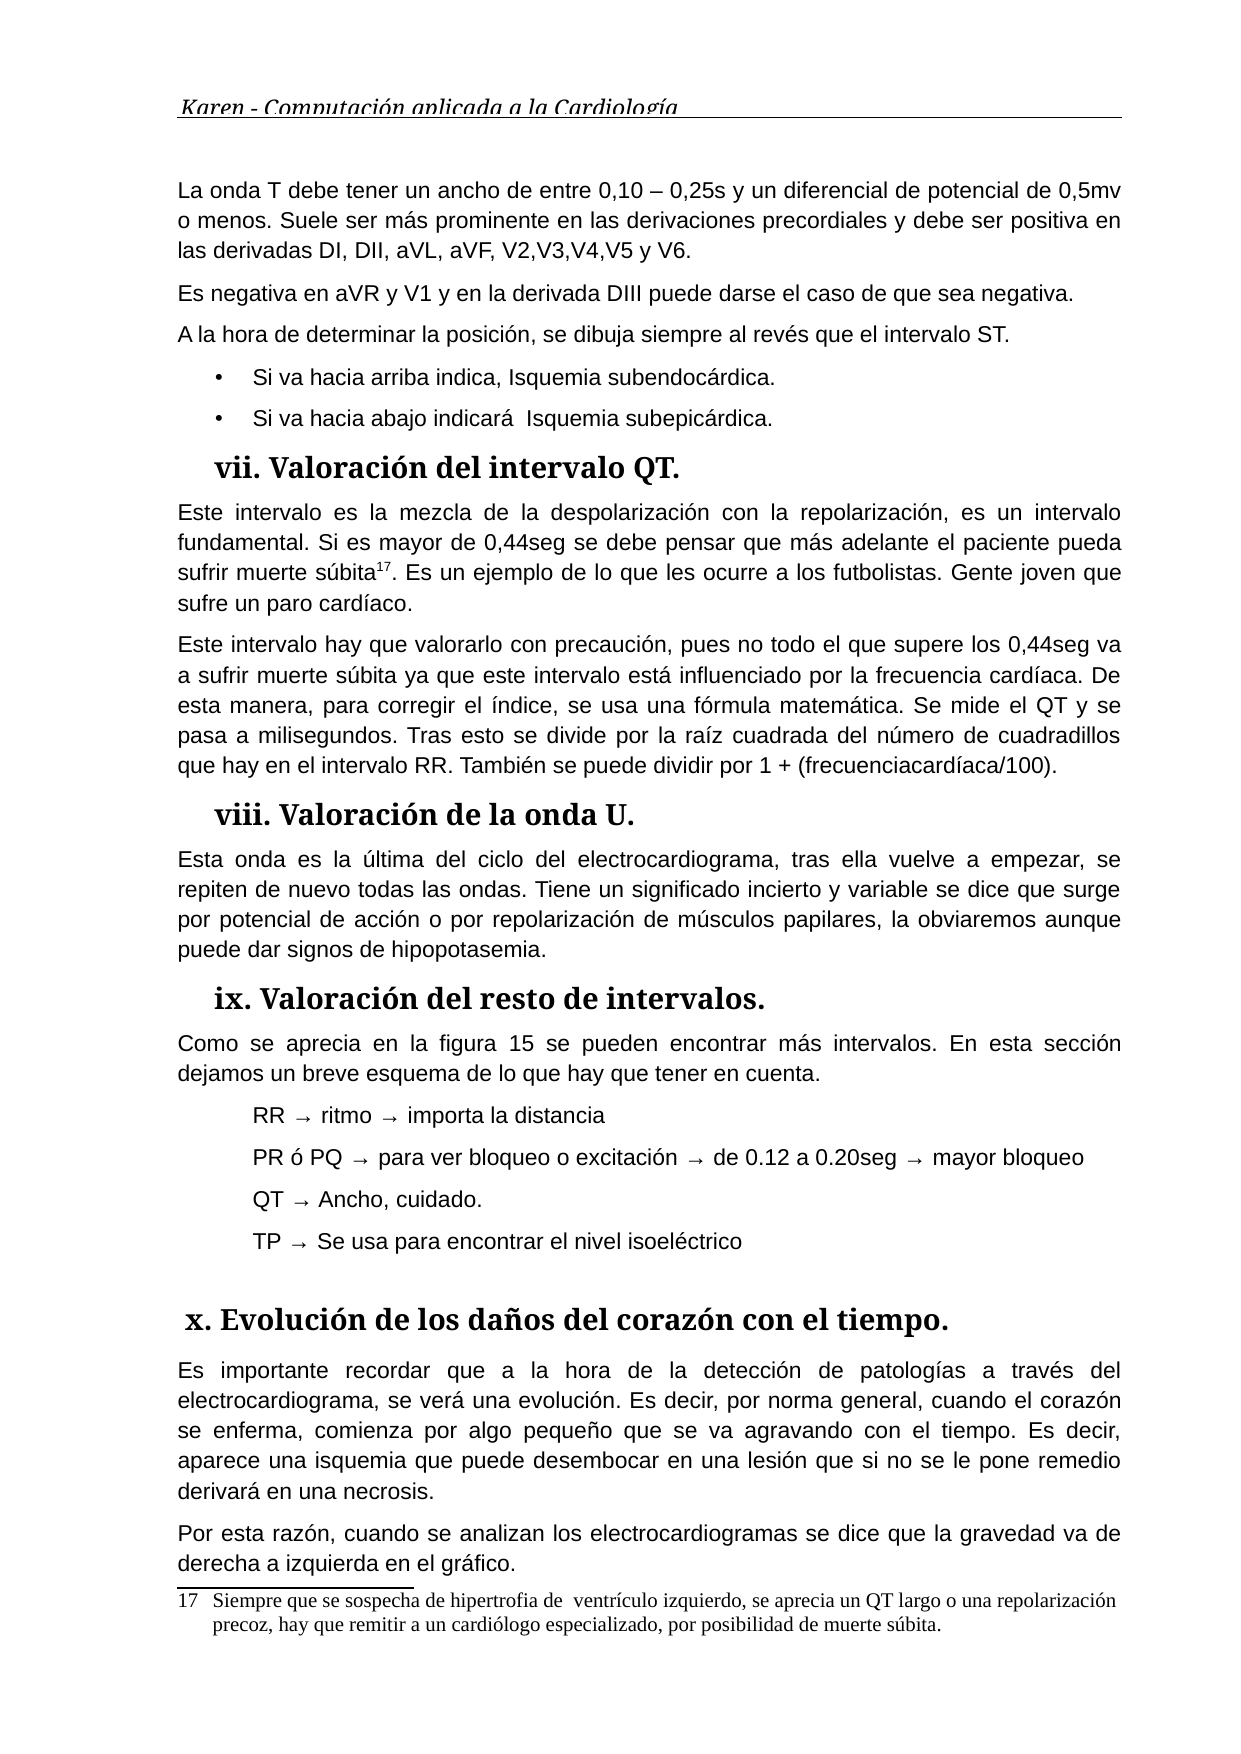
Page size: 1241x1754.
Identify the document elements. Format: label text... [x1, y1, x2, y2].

list Valoración del resto de intervalos. [207, 978, 1122, 1018]
text Este intervalo es la mezcla de la despolarización con la repolarización, es un intervalo fundamental. Si es mayor de 0,44seg se debe pensar que más adelante el paciente pueda sufrir muerte súbita. Es un ejemplo de lo que les ocurre a los futbolistas. Gente joven que sufre un paro cardíaco. [177, 499, 1122, 616]
text Este intervalo hay que valorarlo con precaución, pues no todo el que supere los 0,44seg va a sufrir muerte súbita ya que este intervalo está influenciado por la frecuencia cardíaca. De esta manera, para corregir el índice, se usa una fórmula matemática. Se mide el QT y se pasa a milisegundos. Tras esto se divide por la raíz cuadrada del número de cuadradillos que hay en el intervalo RR. También se puede dividir por 1 + (frecuenciacardíaca/100). [177, 631, 1122, 779]
list PR ó PQ → para ver bloqueo o excitación → de 0.12 a 0.20seg → mayor bloqueo [215, 1144, 1122, 1170]
text Es importante recordar que a la hora de la detección de patologías a través del electrocardiograma, se verá una evolución. Es decir, por norma general, cuando el corazón se enferma, comienza por algo pequeño que se va agravando con el tiempo. Es decir, aparece una isquemia que puede desembocar en una lesión que si no se le pone remedio derivará en una necrosis. [177, 1357, 1122, 1504]
text Siempre que se sospecha de hipertrofia de ventrículo izquierdo, se aprecia un QT largo o una repolarización precoz, hay que remitir a un cardiólogo especializado, por posibilidad de muerte súbita. [177, 1588, 1122, 1636]
list Si va hacia abajo indicará Isquemia subepicárdica. [215, 405, 1122, 432]
text Por esta razón, cuando se analizan los electrocardiogramas se dice que la gravedad va de derecha a izquierda en el gráfico. [177, 1519, 1122, 1576]
text Esta onda es la última del ciclo del electrocardiograma, tras ella vuelve a empezar, se repiten de nuevo todas las ondas. Tiene un significado incierto y variable se dice que surge por potencial de acción o por repolarización de músculos papilares, la obviaremos aunque puede dar signos de hipopotasemia. [177, 846, 1122, 963]
list Valoración del intervalo QT. [207, 447, 1122, 487]
text TP → Se usa para encontrar el nivel isoeléctrico [177, 1228, 1122, 1254]
list QT → Ancho, cuidado. [215, 1186, 1122, 1212]
text A la hora de determinar la posición, se dibuja siempre al revés que el intervalo ST. [177, 321, 1122, 348]
list Evolución de los daños del corazón con el tiempo. [177, 1299, 1122, 1339]
list RR → ritmo → importa la distancia [215, 1102, 1122, 1128]
text Como se aprecia en la figura 15 se pueden encontrar más intervalos. En esta sección dejamos un breve esquema de lo que hay que tener en cuenta. [177, 1030, 1122, 1086]
text Es negativa en aVR y V1 y en la derivada DIII puede darse el caso de que sea negativa. [177, 279, 1122, 306]
list Si va hacia arriba indica, Isquemia subendocárdica. [215, 363, 1122, 390]
text La onda T debe tener un ancho de entre 0,10 – 0,25s y un diferencial de potencial de 0,5mv o menos. Suele ser más prominente en las derivaciones precordiales y debe ser positiva en las derivadas DI, DII, aVL, aVF, V2,V3,V4,V5 y V6. [177, 177, 1122, 264]
list Valoración de la onda U. [207, 794, 1122, 834]
